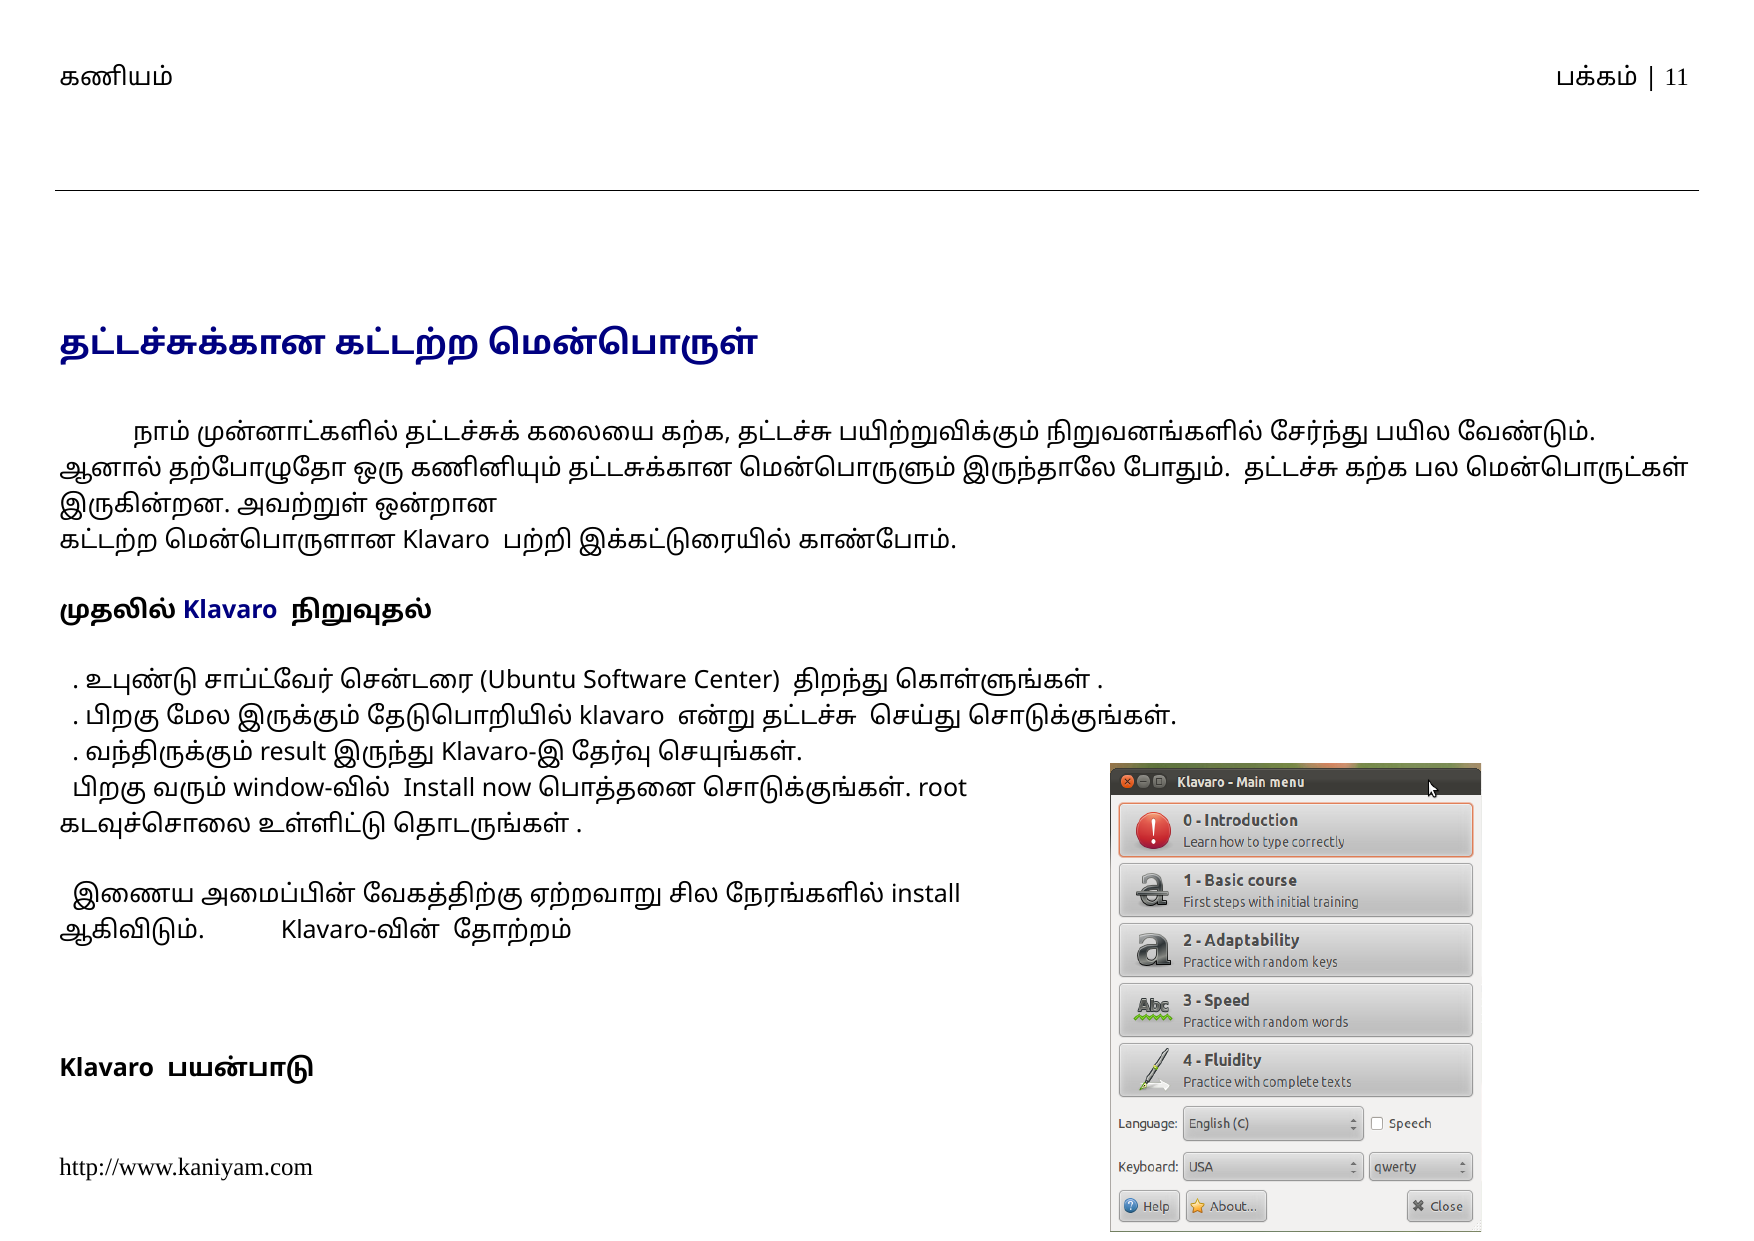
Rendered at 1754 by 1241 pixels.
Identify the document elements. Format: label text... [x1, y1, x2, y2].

subtitle தட்டச்சுக்கான கட்டற்ற மென்பொருள் [59, 325, 1695, 367]
text [1498, 876, 1695, 948]
picture [1110, 763, 1482, 1232]
text நாம் முன்னாட்களில் தட்டச்சுக் கலையை கற்க, தட்டச்சு பயிற்றுவிக்கும் நிறுவனங்களில் சேர்ந்து பயில வேண்டும். ஆனால் தற்போழுதோ ஒரு கணினியும் தட்டசுக்கான மென்பொருளும் இருந்தாலே போதும். தட்டச்சு கற்க பல மென்பொருட்கள் இருகின்றன. அவற்றுள் ஒன்றான [59, 413, 1695, 521]
text . வந்திருக்கும் result இருந்து Klavaro-இ தேர்வு செயுங்கள். [59, 733, 1695, 769]
text . உபுண்டு சாப்ட்வேர் சென்டரை (Ubuntu Software Center) திறந்து கொள்ளுங்கள் . [59, 661, 1695, 697]
text [1498, 1050, 1695, 1086]
text . பிறகு மேல இருக்கும் தேடுபொறியில் klavaro என்று தட்டச்சு செய்து சொடுக்குங்கள். [59, 697, 1695, 733]
text Klavaro பயன்பாடு [59, 1050, 1093, 1086]
text இணைய அமைப்பின் வேகத்திற்கு ஏற்றவாறு சில நேரங்களில் install ஆகிவிடும். Klavaro-வின் தோற்றம் [59, 876, 1093, 948]
text கட்டற்ற மென்பொருளான Klavaro பற்றி இக்கட்டுரையில் காண்போம். [59, 521, 1695, 557]
text முதலில் Klavaro நிறுவுதல் [59, 591, 1695, 627]
text [1498, 769, 1695, 842]
text பிறகு வரும் window-வில் Install now பொத்தனை சொடுக்குங்கள். root கடவுச்சொலை உள்ளிட்டு தொடருங்கள் . [59, 769, 1093, 842]
